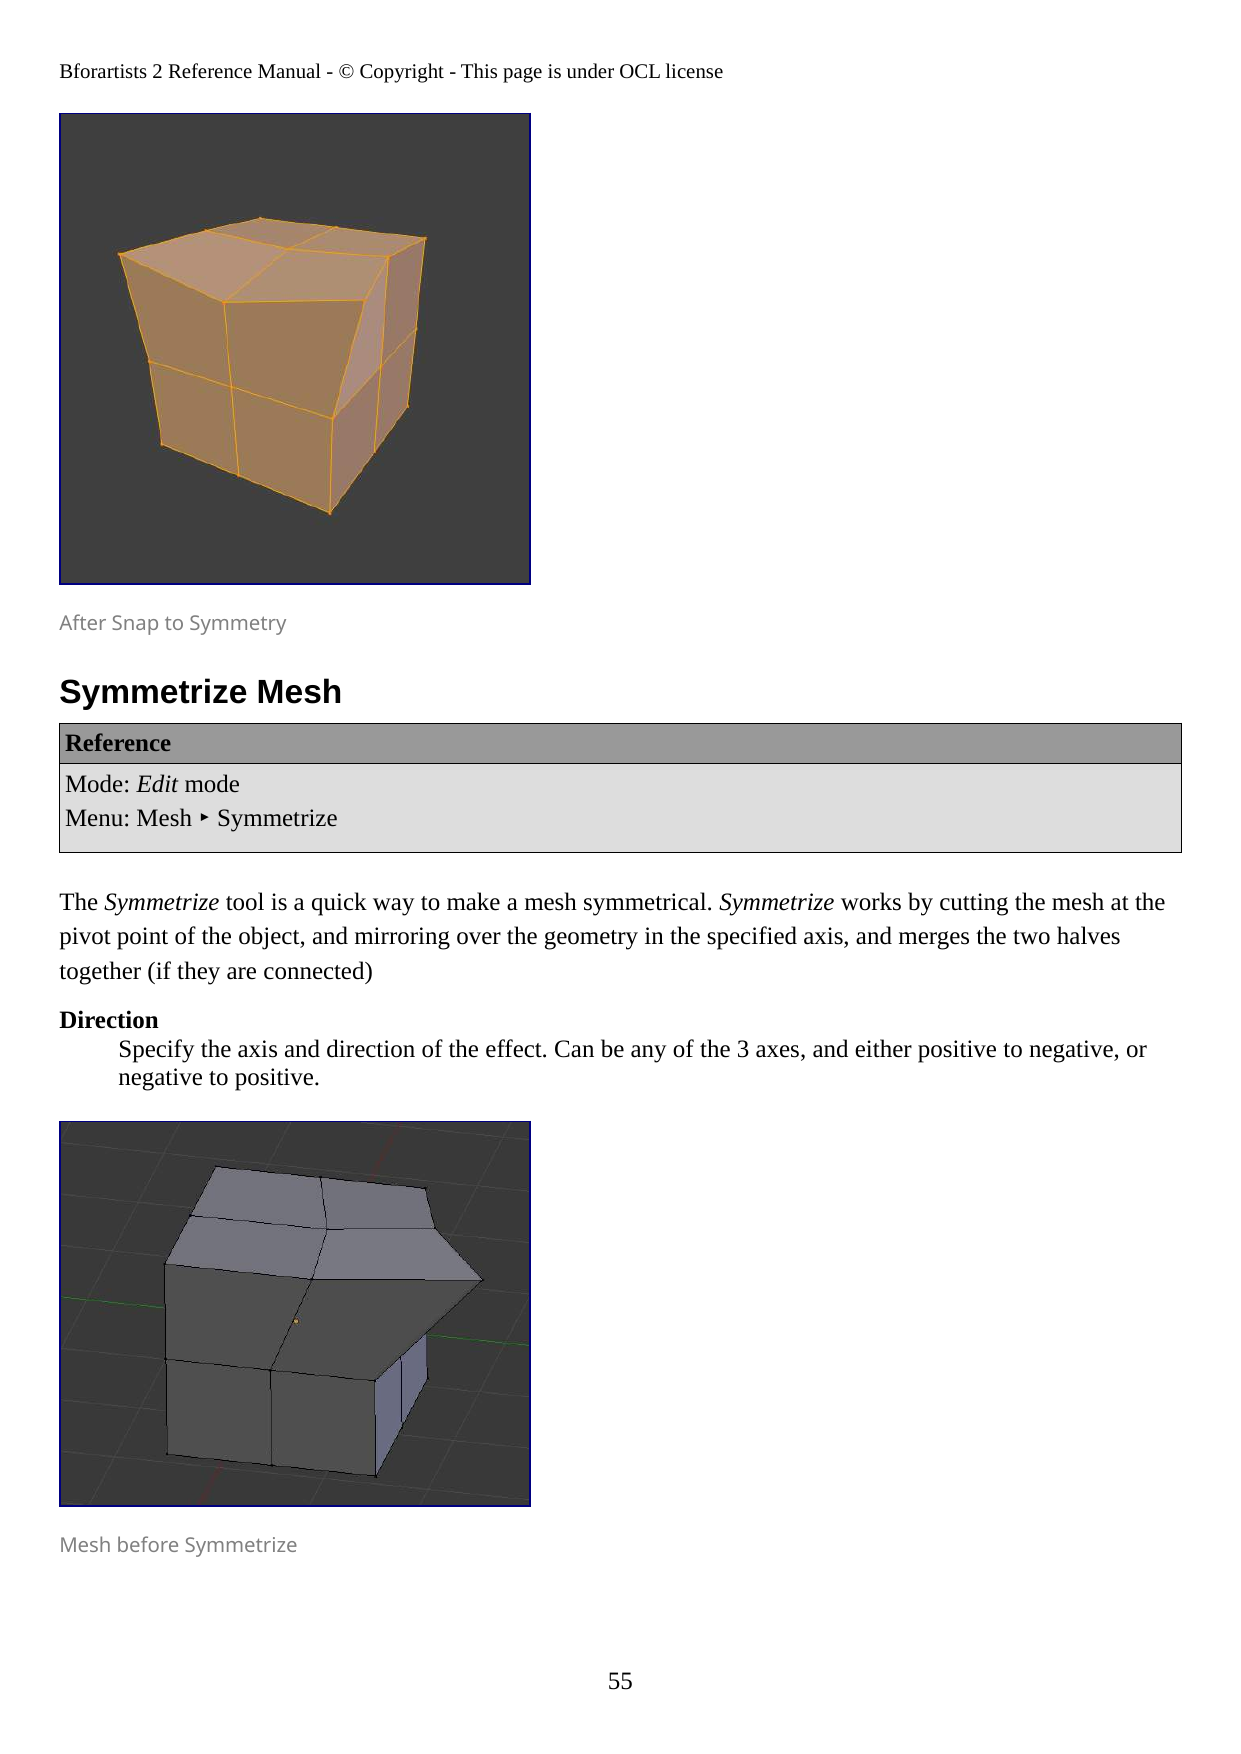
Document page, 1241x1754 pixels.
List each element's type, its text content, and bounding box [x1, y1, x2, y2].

text After Snap to Symmetry [59, 605, 1181, 636]
picture [61, 1122, 529, 1505]
text Mesh before Symmetrize [59, 1527, 1181, 1559]
text The Symmetrize tool is a quick way to make a mesh symmetrical. Symmetrize works by cutting the mesh at the pivot point of the object, and mirroring over the geometry in the specified axis, and merges the two halves together (if they are connected) [59, 887, 1181, 984]
list Specify the axis and direction of the effect. Can be any of the 3 axes, and either positive to negative, or negative to positive. [118, 1034, 1181, 1091]
table_header Reference [60, 724, 1181, 763]
subtitle Direction [59, 1005, 1181, 1034]
subtitle Symmetrize Mesh [59, 671, 1181, 710]
picture [61, 114, 529, 583]
table_cell Mode: Edit mode Menu: Mesh ‣ Symmetrize [60, 764, 1181, 852]
